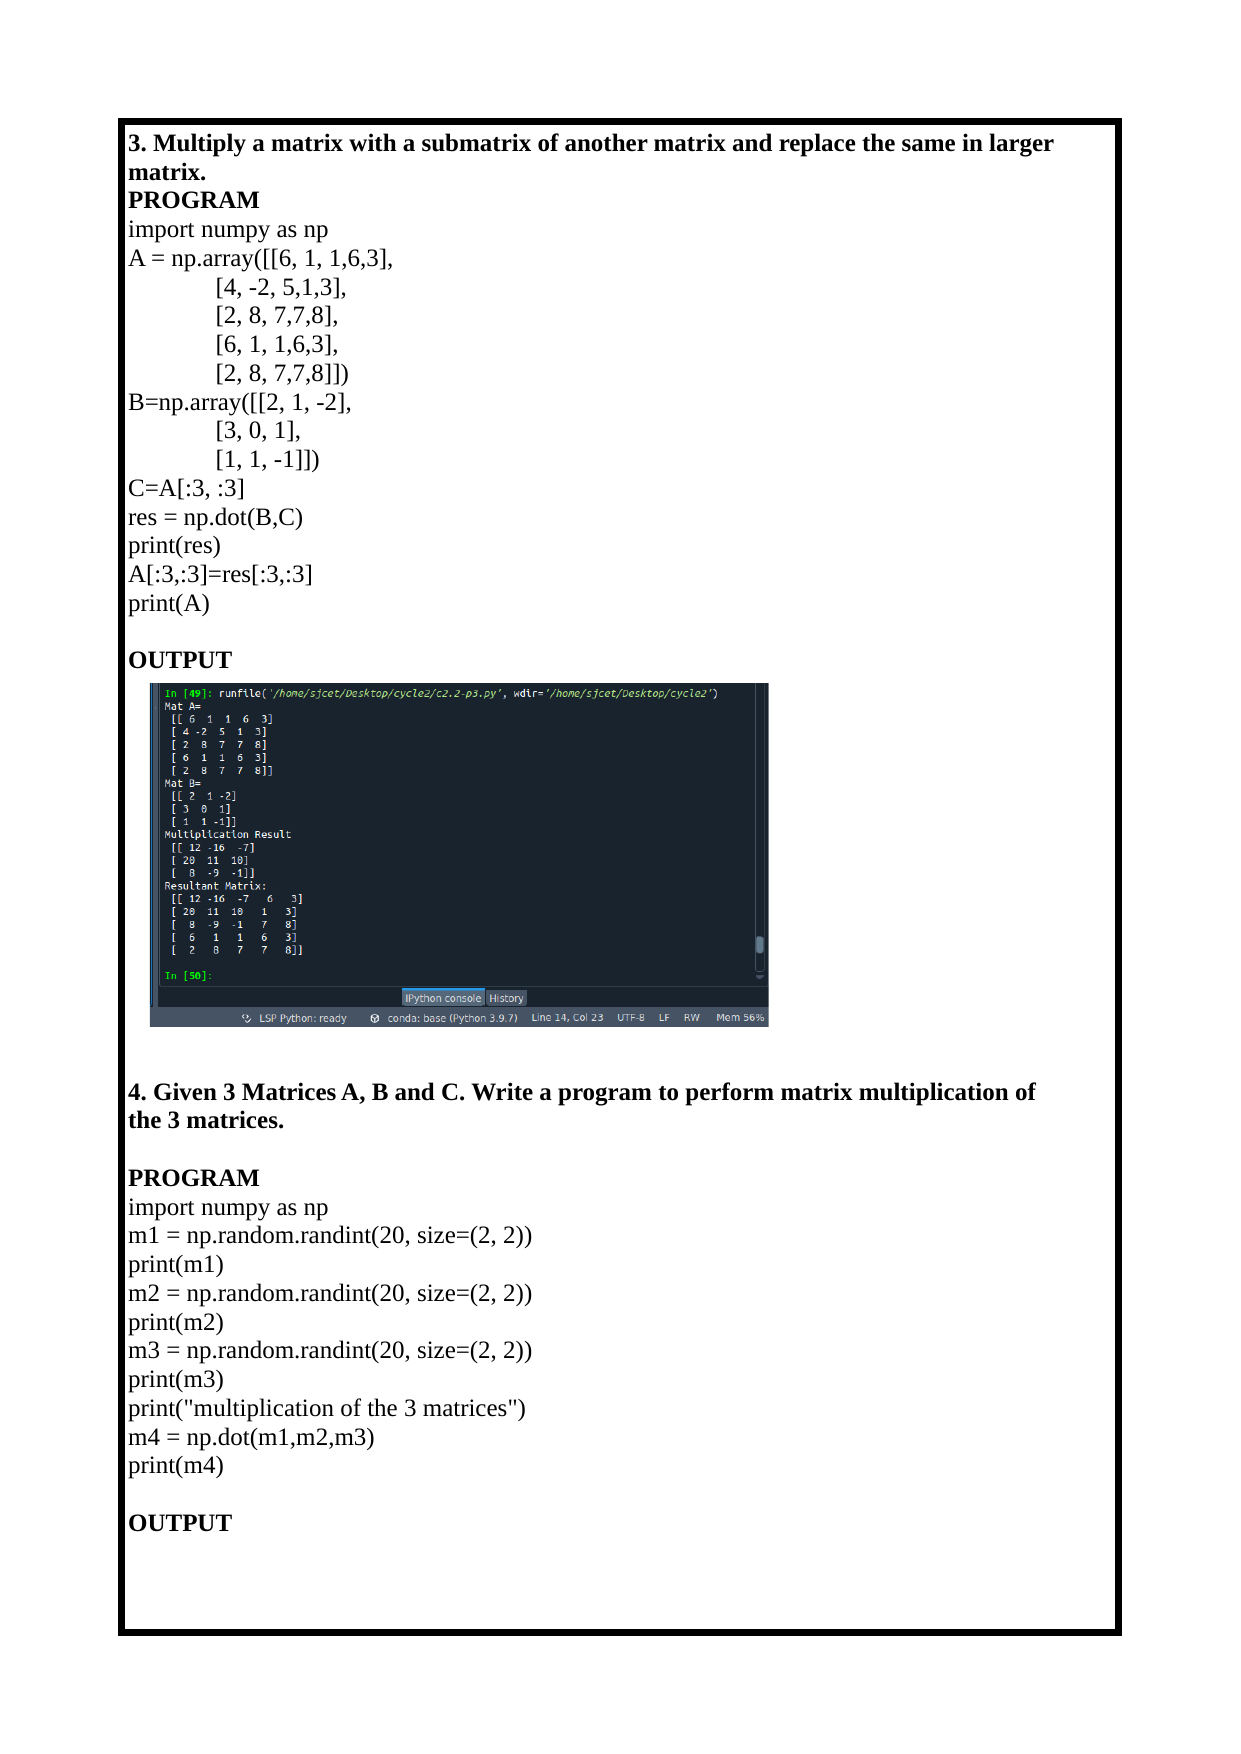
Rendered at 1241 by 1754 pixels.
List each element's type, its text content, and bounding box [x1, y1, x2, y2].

text OUTPUT [128, 1508, 1112, 1537]
text m3 = np.random.randint(20, size=(2, 2)) [128, 1335, 1112, 1364]
text [3, 0, 1], [128, 415, 1112, 444]
text m4 = np.dot(m1,m2,m3) [128, 1422, 1112, 1450]
text B=np.array([[2, 1, -2], [128, 387, 1112, 415]
text print(m1) [128, 1249, 1112, 1278]
text PROGRAM [128, 1163, 1112, 1192]
text [4, -2, 5,1,3], [128, 272, 1112, 300]
text print(A) [128, 588, 1112, 617]
text print(m4) [128, 1450, 1112, 1479]
text A = np.array([[6, 1, 1,6,3], [128, 243, 1112, 272]
text C=A[:3, :3] [128, 473, 1112, 502]
text [2, 8, 7,7,8]]) [128, 358, 1112, 387]
text 3. Multiply a matrix with a submatrix of another matrix and replace the same in larger [128, 128, 1112, 157]
text print("multiplication of the 3 matrices") [128, 1393, 1112, 1422]
text print(res) [128, 530, 1112, 559]
text m1 = np.random.randint(20, size=(2, 2)) [128, 1220, 1112, 1249]
text matrix. [128, 157, 1112, 185]
text res = np.dot(B,C) [128, 502, 1112, 530]
text 4. Given 3 Matrices A, B and C. Write a program to perform matrix multiplication of [128, 1077, 1112, 1105]
text [2, 8, 7,7,8], [128, 300, 1112, 329]
text OUTPUT [128, 645, 1112, 674]
text print(m3) [128, 1364, 1112, 1393]
text [1, 1, -1]]) [128, 444, 1112, 473]
text PROGRAM [128, 185, 1112, 214]
text import numpy as np [128, 214, 1112, 243]
text import numpy as np [128, 1192, 1112, 1220]
text A[:3,:3]=res[:3,:3] [128, 559, 1112, 588]
text the 3 matrices. [128, 1105, 1112, 1134]
text print(m2) [128, 1307, 1112, 1335]
text [6, 1, 1,6,3], [128, 329, 1112, 358]
text m2 = np.random.randint(20, size=(2, 2)) [128, 1278, 1112, 1307]
